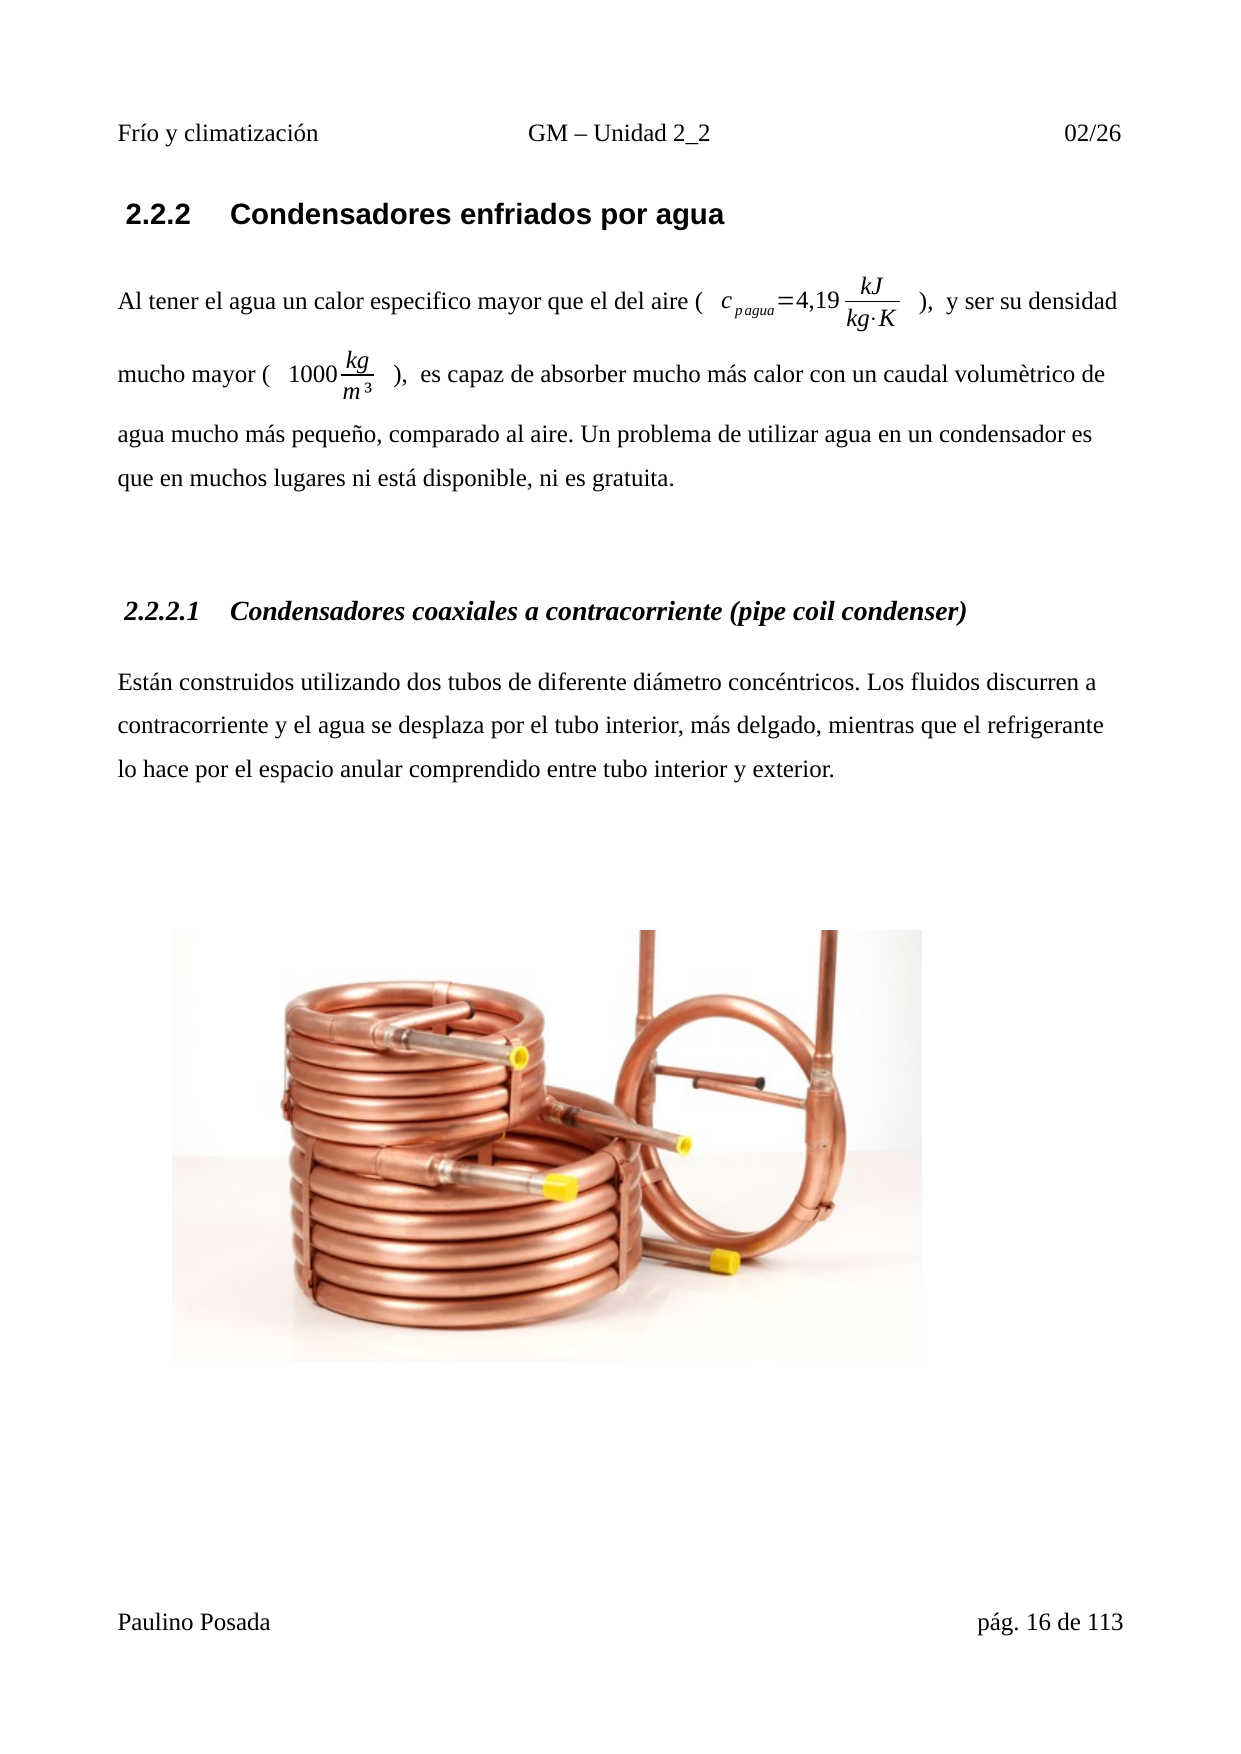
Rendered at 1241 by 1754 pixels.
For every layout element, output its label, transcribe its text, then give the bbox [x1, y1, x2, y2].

subtitle Condensadores enfriados por agua [117, 197, 1123, 231]
subtitle Condensadores coaxiales a contracorriente (pipe coil condenser) [117, 595, 1123, 627]
picture [172, 930, 923, 1362]
text Al tener el agua un calor especifico mayor que el del aire (), y ser su densidad mucho mayor (), es capaz de absorber mucho más calor con un caudal volumètrico de agua mucho más pequeño, comparado al aire. Un problema de utilizar agua en un condensador es que en muchos lugares ni está disponible, ni es gratuita. [117, 273, 1123, 491]
text Están construidos utilizando dos tubos de diferente diámetro concéntricos. Los fluidos discurren a contracorriente y el agua se desplaza por el tubo interior, más delgado, mientras que el refrigerante lo hace por el espacio anular comprendido entre tubo interior y exterior. [117, 667, 1123, 782]
